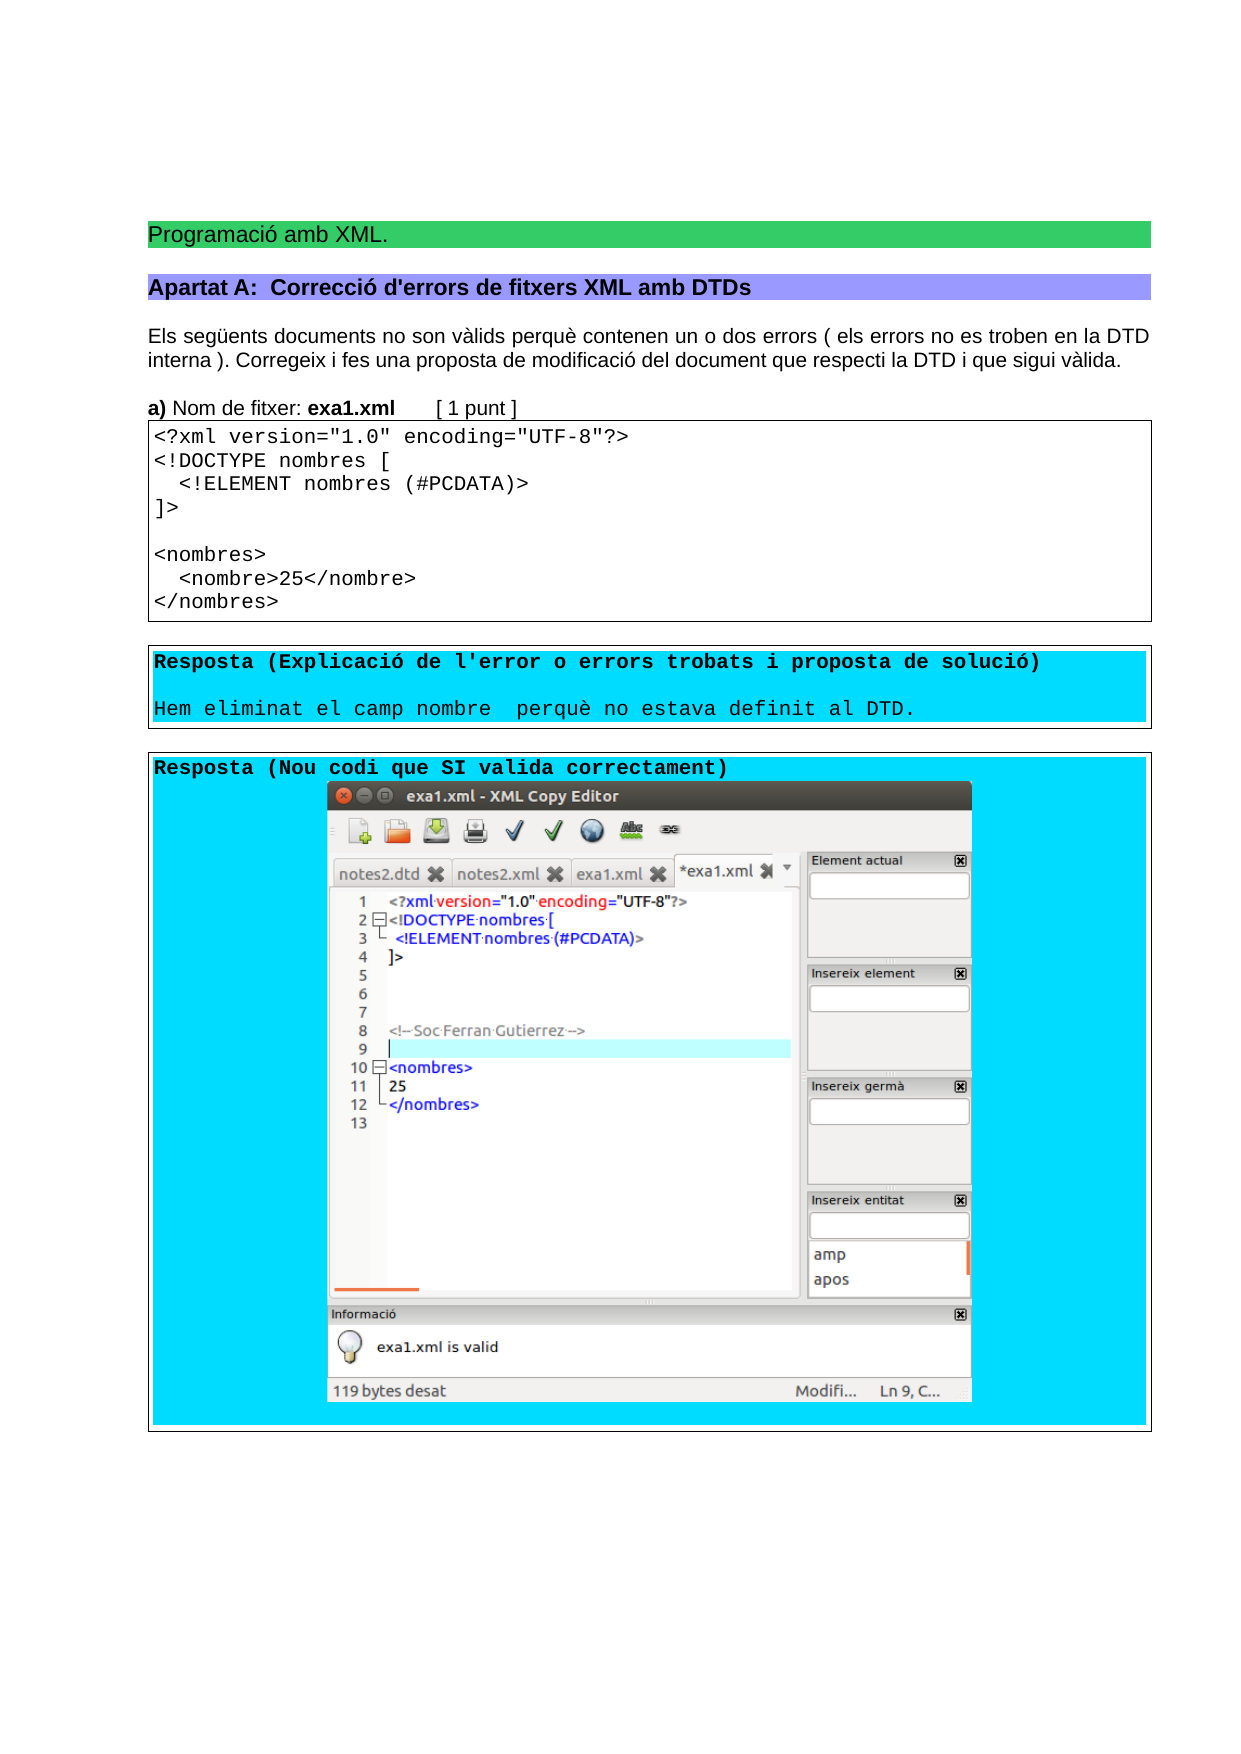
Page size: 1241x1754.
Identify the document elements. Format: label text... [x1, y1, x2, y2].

table_header <?xml version="1.0" encoding="UTF-8"?> <!DOCTYPE nombres [ <!ELEMENT nombres (#PCDATA)> ]> <nombres> <nombre>25</nombre> </nombres> [149, 421, 1151, 621]
picture [327, 781, 972, 1402]
text Apartat A: Correcció d'errors de fitxers XML amb DTDs [148, 274, 1151, 300]
table_header Resposta (Nou codi que SI valida correctament) [149, 753, 1151, 1431]
text Els següents documents no son vàlids perquè contenen un o dos errors ( els errors no es troben en la DTD interna ). Corregeix i fes una proposta de modificació del document que respecti la DTD i que sigui vàlida. [148, 324, 1151, 372]
text Programació amb XML. [148, 221, 1151, 248]
text a) Nom de fitxer: exa1.xml [ 1 punt ] [148, 396, 1151, 420]
table_header Resposta (Explicació de l'error o errors trobats i proposta de solució) Hem eliminat el camp nombre perquè no estava definit al DTD. [149, 646, 1151, 727]
